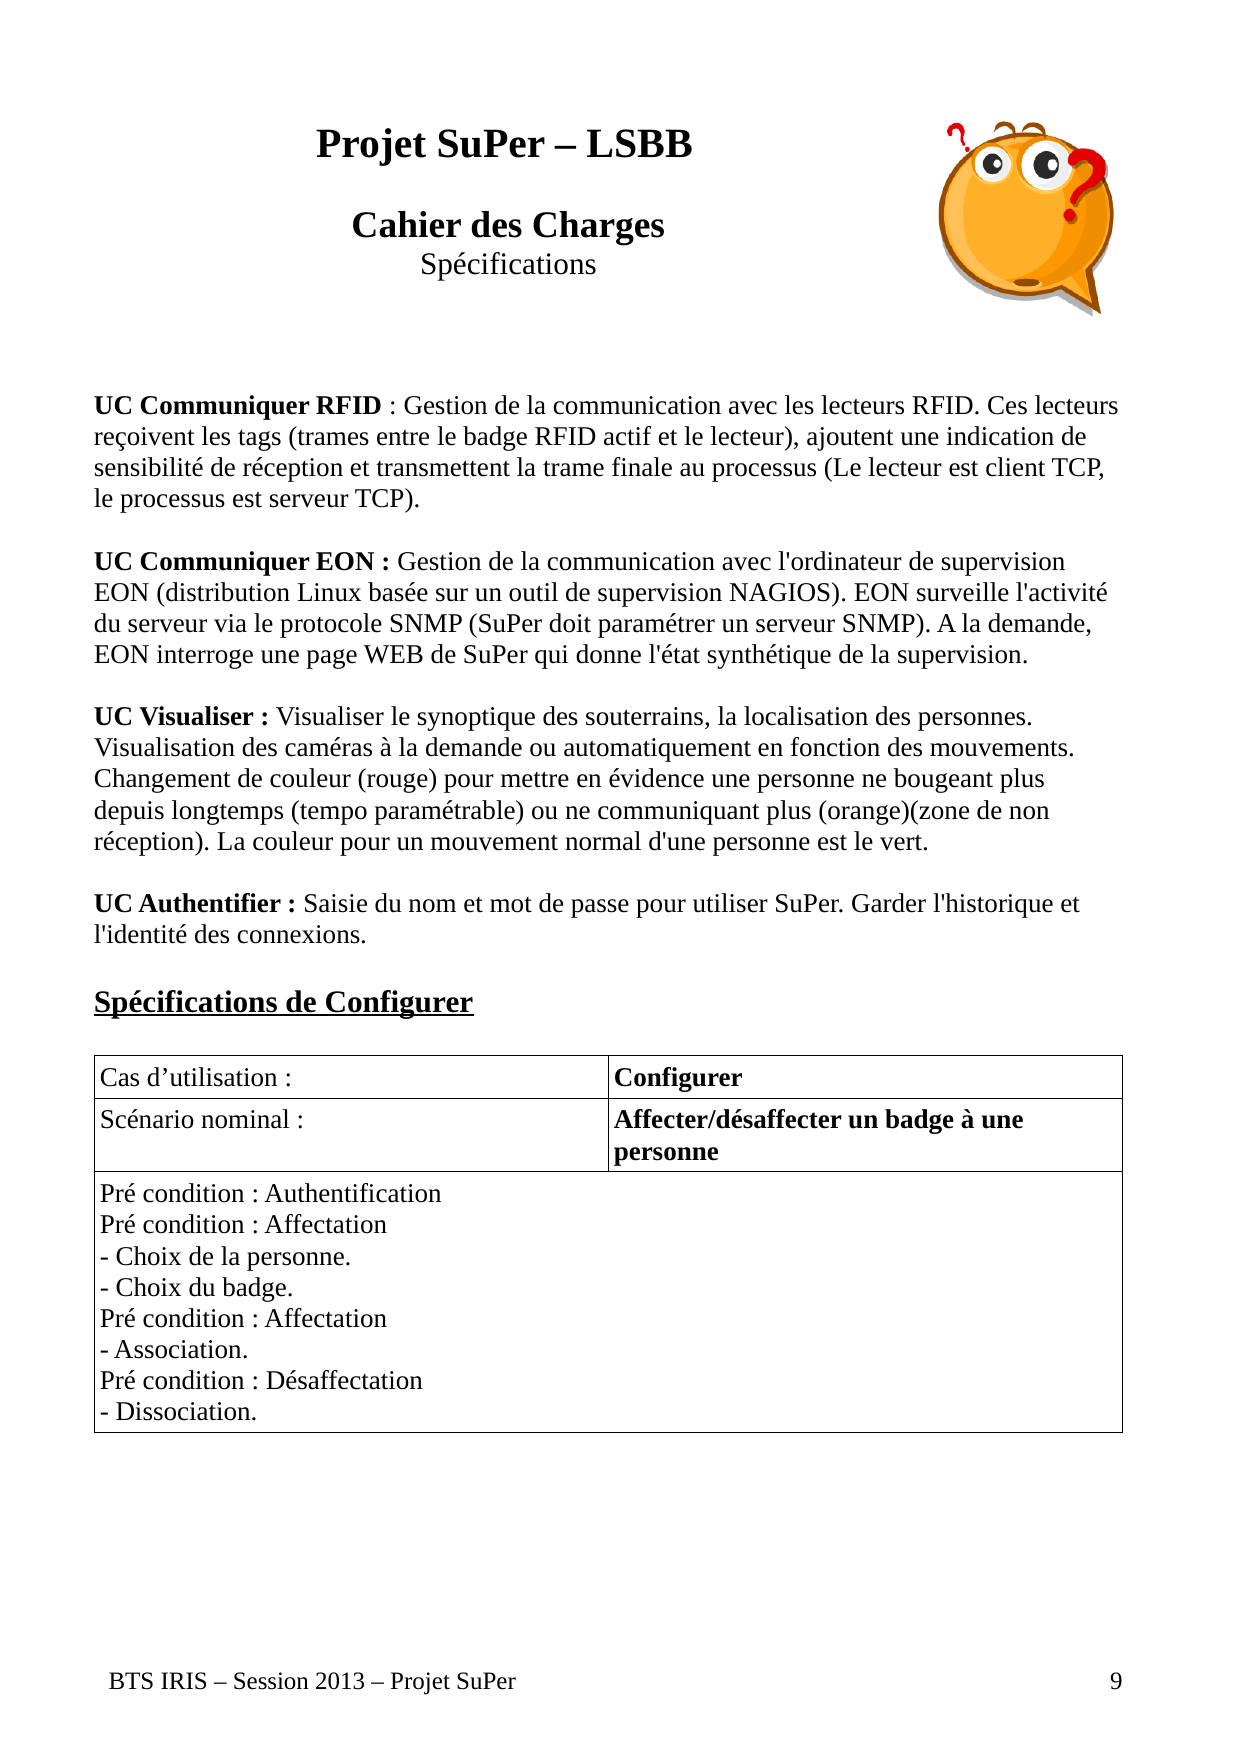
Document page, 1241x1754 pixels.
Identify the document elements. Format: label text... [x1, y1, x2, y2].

table_cell Scénario nominal : [95, 1099, 608, 1171]
table_header Cas d’utilisation : [95, 1056, 608, 1098]
picture [922, 119, 1119, 317]
table_cell Affecter/désaffecter un badge à une personne [609, 1099, 1122, 1171]
text Spécifications [94, 245, 922, 281]
text Spécifications de Configurer [94, 983, 1122, 1019]
text UC Communiquer RFID : Gestion de la communication avec les lecteurs RFID. Ces lecteurs reçoivent les tags (trames entre le badge RFID actif et le lecteur), ajoutent une indication de sensibilité de réception et transmettent la trame finale au processus (Le lecteur est client TCP, le processus est serveur TCP). [94, 389, 1122, 513]
text Cahier des Charges [94, 202, 922, 245]
table_header Configurer [609, 1056, 1122, 1098]
text UC Visualiser : Visualiser le synoptique des souterrains, la localisation des personnes. Visualisation des caméras à la demande ou automatiquement en fonction des mouvements. Changement de couleur (rouge) pour mettre en évidence une personne ne bougeant plus depuis longtemps (tempo paramétrable) ou ne communiquant plus (orange)(zone de non réception). La couleur pour un mouvement normal d'une personne est le vert. [94, 700, 1122, 856]
table_cell Pré condition : Authentification Pré condition : Affectation - Choix de la personne. - Choix du badge. Pré condition : Affectation - Association. Pré condition : Désaffectation - Dissociation. [95, 1172, 1122, 1432]
text UC Authentifier : Saisie du nom et mot de passe pour utiliser SuPer. Garder l'historique et l'identité des connexions. [94, 887, 1122, 949]
text UC Communiquer EON : Gestion de la communication avec l'ordinateur de supervision EON (distribution Linux basée sur un outil de supervision NAGIOS). EON surveille l'activité du serveur via le protocole SNMP (SuPer doit paramétrer un serveur SNMP). A la demande, EON interroge une page WEB de SuPer qui donne l'état synthétique de la supervision. [94, 544, 1122, 669]
text Projet SuPer – LSBB [94, 118, 1122, 166]
